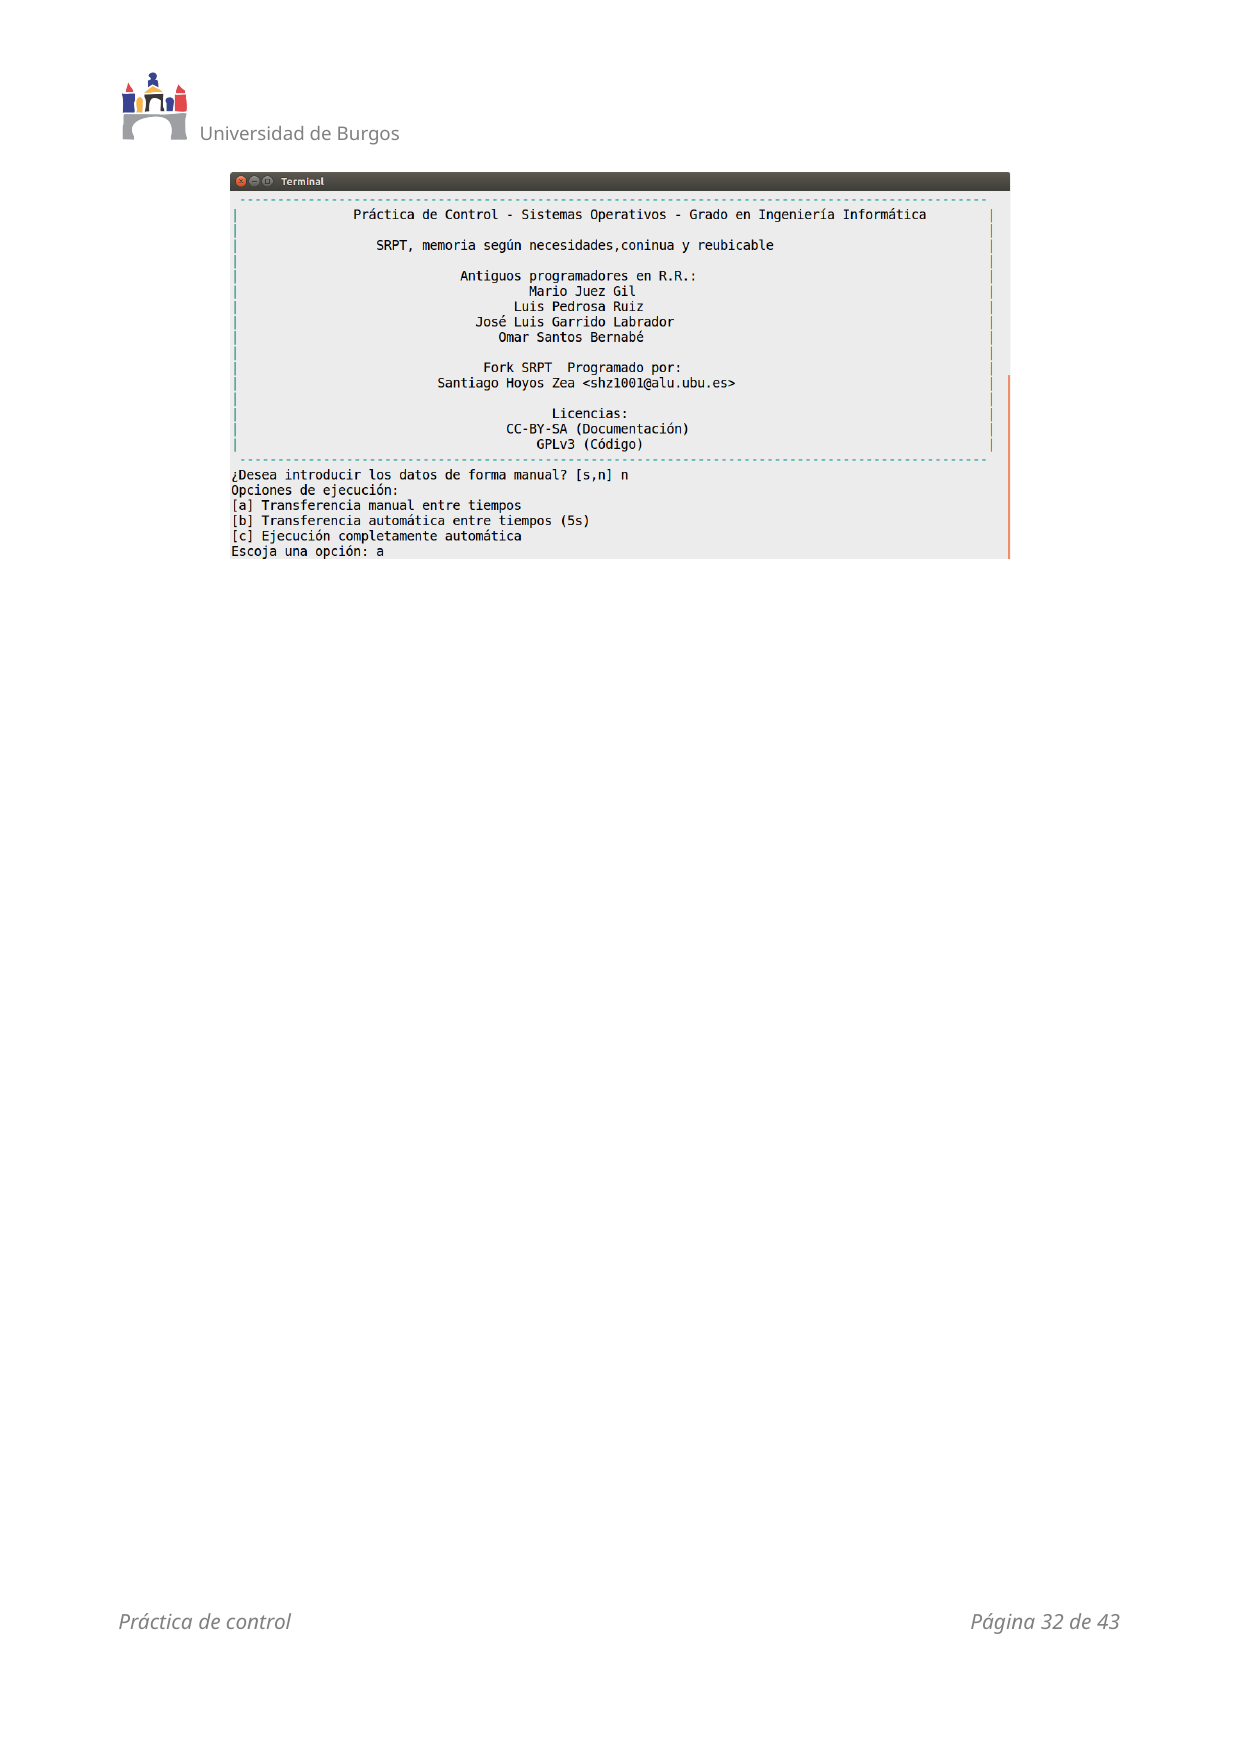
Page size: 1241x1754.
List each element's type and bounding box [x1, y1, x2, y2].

picture [117, 72, 189, 142]
picture [230, 172, 1011, 559]
